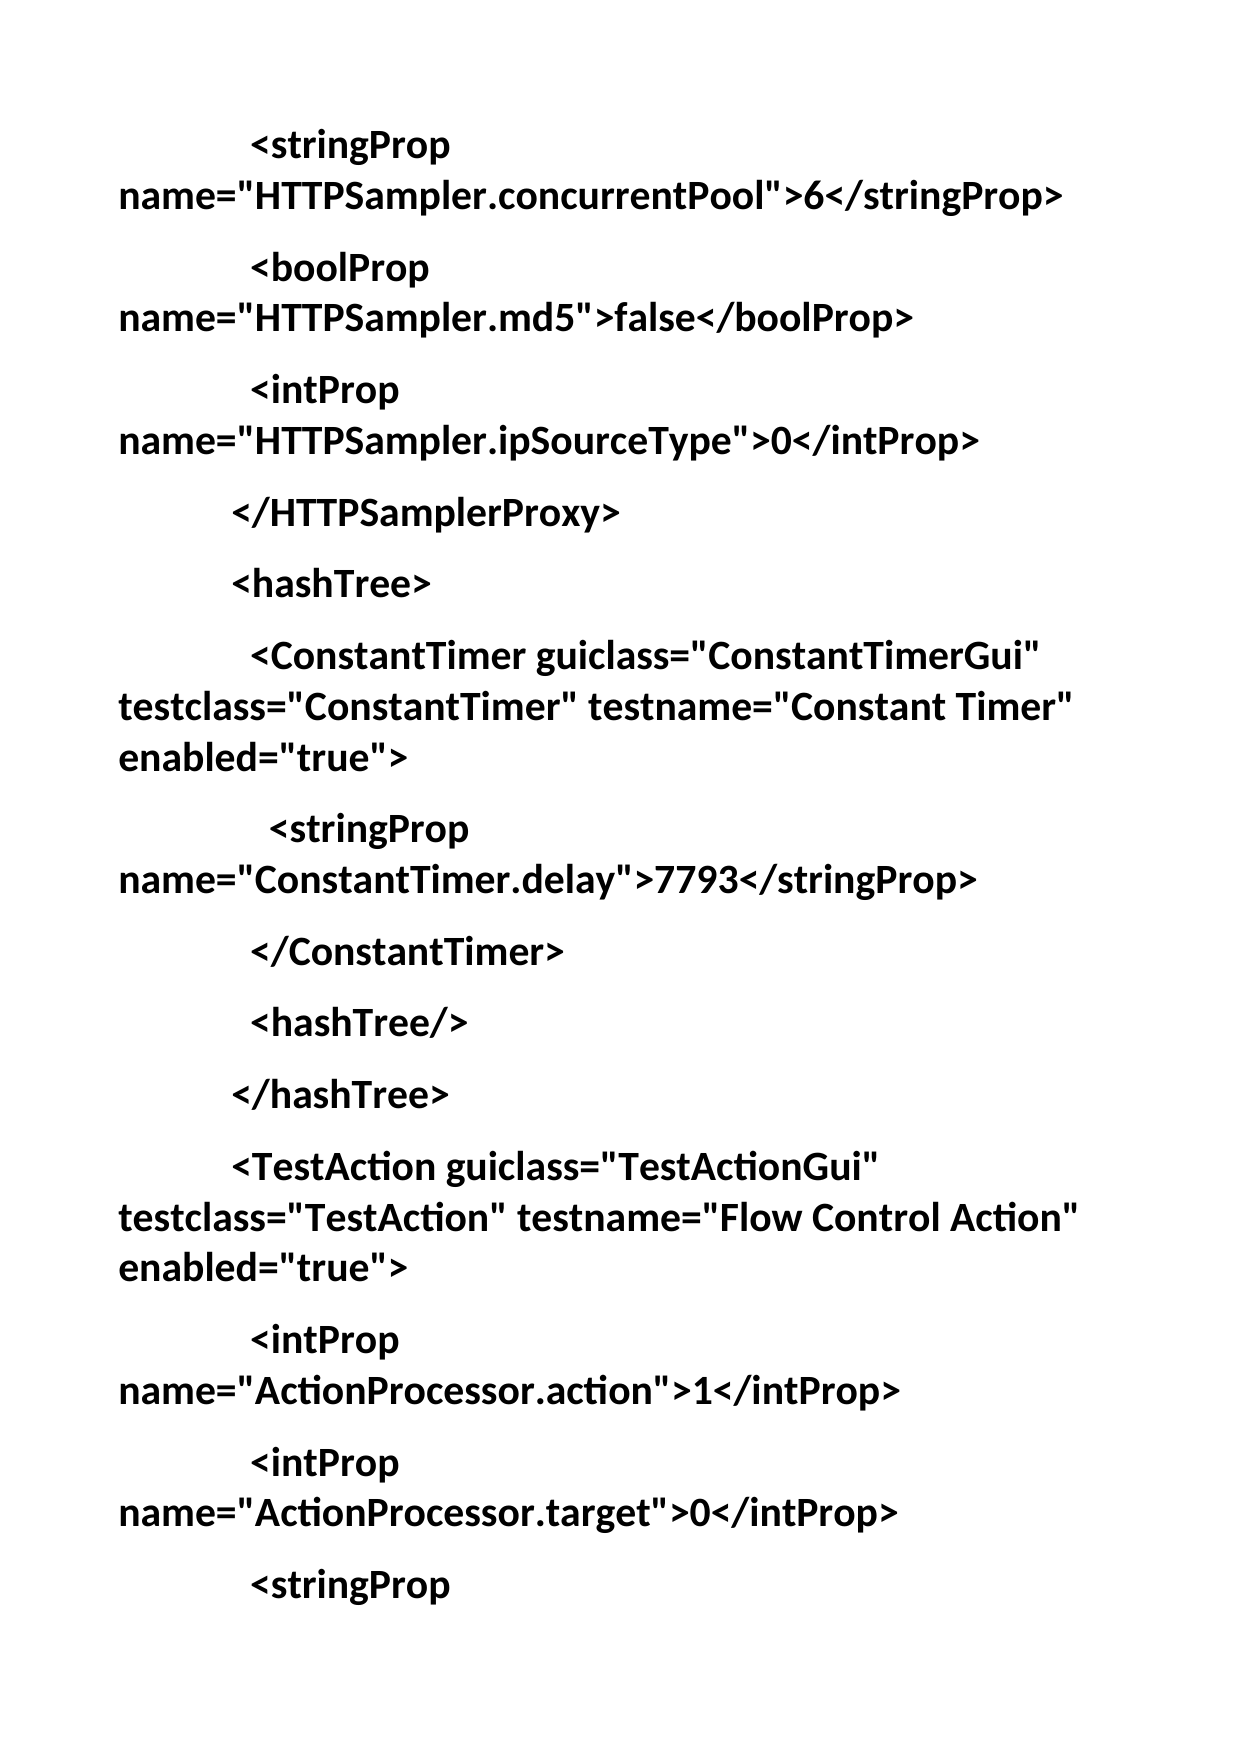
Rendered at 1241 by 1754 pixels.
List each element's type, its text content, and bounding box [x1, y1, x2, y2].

text <intProp name="ActionProcessor.target">0</intProp> [118, 1436, 1122, 1537]
text <stringProp name="HTTPSampler.concurrentPool">6</stringProp> [118, 118, 1122, 220]
text <intProp name="ActionProcessor.action">1</intProp> [118, 1313, 1122, 1415]
text <intProp name="HTTPSampler.ipSourceType">0</intProp> [118, 363, 1122, 465]
text </hashTree> [118, 1068, 1122, 1119]
text <stringProp [118, 1558, 1122, 1609]
text <ConstantTimer guiclass="ConstantTimerGui" testclass="ConstantTimer" testname="Constant Timer" enabled="true"> [118, 629, 1122, 781]
text <hashTree> [118, 557, 1122, 608]
text <boolProp name="HTTPSampler.md5">false</boolProp> [118, 241, 1122, 342]
text <TestAction guiclass="TestActionGui" testclass="TestAction" testname="Flow Control Action" enabled="true"> [118, 1140, 1122, 1292]
text </ConstantTimer> [118, 925, 1122, 976]
text <stringProp name="ConstantTimer.delay">7793</stringProp> [118, 802, 1122, 904]
text <hashTree/> [118, 996, 1122, 1047]
text </HTTPSamplerProxy> [118, 486, 1122, 536]
